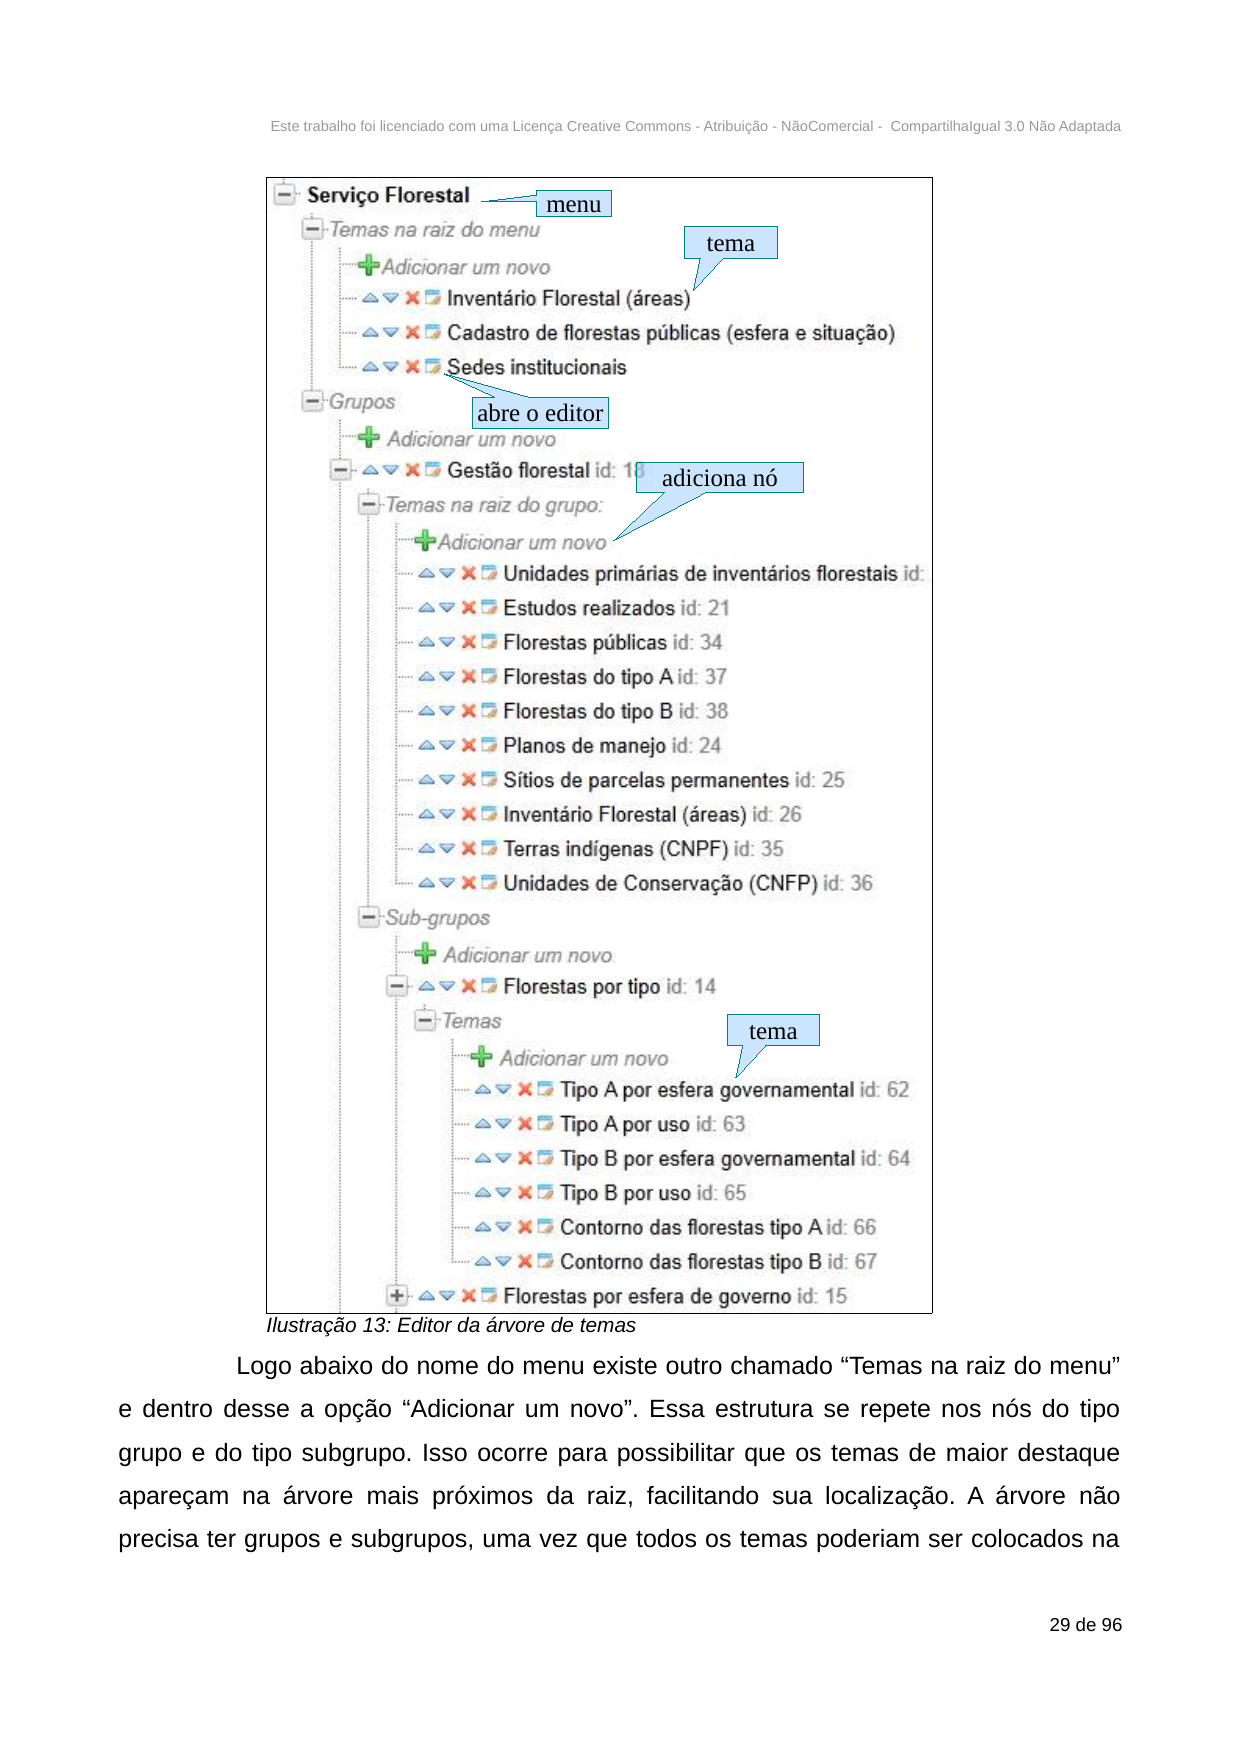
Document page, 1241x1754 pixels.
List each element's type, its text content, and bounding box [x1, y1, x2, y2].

text Ilustração 13: Editor da árvore de temas [266, 177, 974, 1337]
text A instalação do i3Geo pode ser testada utilizando-se o programa http://localhost/i3geo/testainstal.php. O relatório traz também informações sobre versão e bibliotecas PHP necessárias. [728, 1015, 819, 1076]
text Logo abaixo do nome do menu existe outro chamado “Temas na raiz do menu” e dentro desse a opção “Adicionar um novo”. Essa estrutura se repete nos nós do tipo grupo e do tipo subgrupo. Isso ocorre para possibilitar que os temas de maior destaque apareçam na árvore mais próximos da raiz, facilitando sua localização. A árvore não precisa ter grupos e subgrupos, uma vez que todos os temas poderiam ser colocados na [118, 164, 1122, 1553]
text A instalação do i3Geo pode ser testada utilizando-se o programa http://localhost/i3geo/testainstal.php. O relatório traz também informações sobre versão e bibliotecas PHP necessárias. [453, 376, 608, 428]
picture [267, 178, 932, 1313]
text A instalação do i3Geo pode ser testada utilizando-se o programa http://localhost/i3geo/testainstal.php. O relatório traz também informações sobre versão e bibliotecas PHP necessárias. [614, 463, 803, 540]
text A instalação do i3Geo pode ser testada utilizando-se o programa http://localhost/i3geo/testainstal.php. O relatório traz também informações sobre versão e bibliotecas PHP necessárias. [685, 227, 777, 289]
